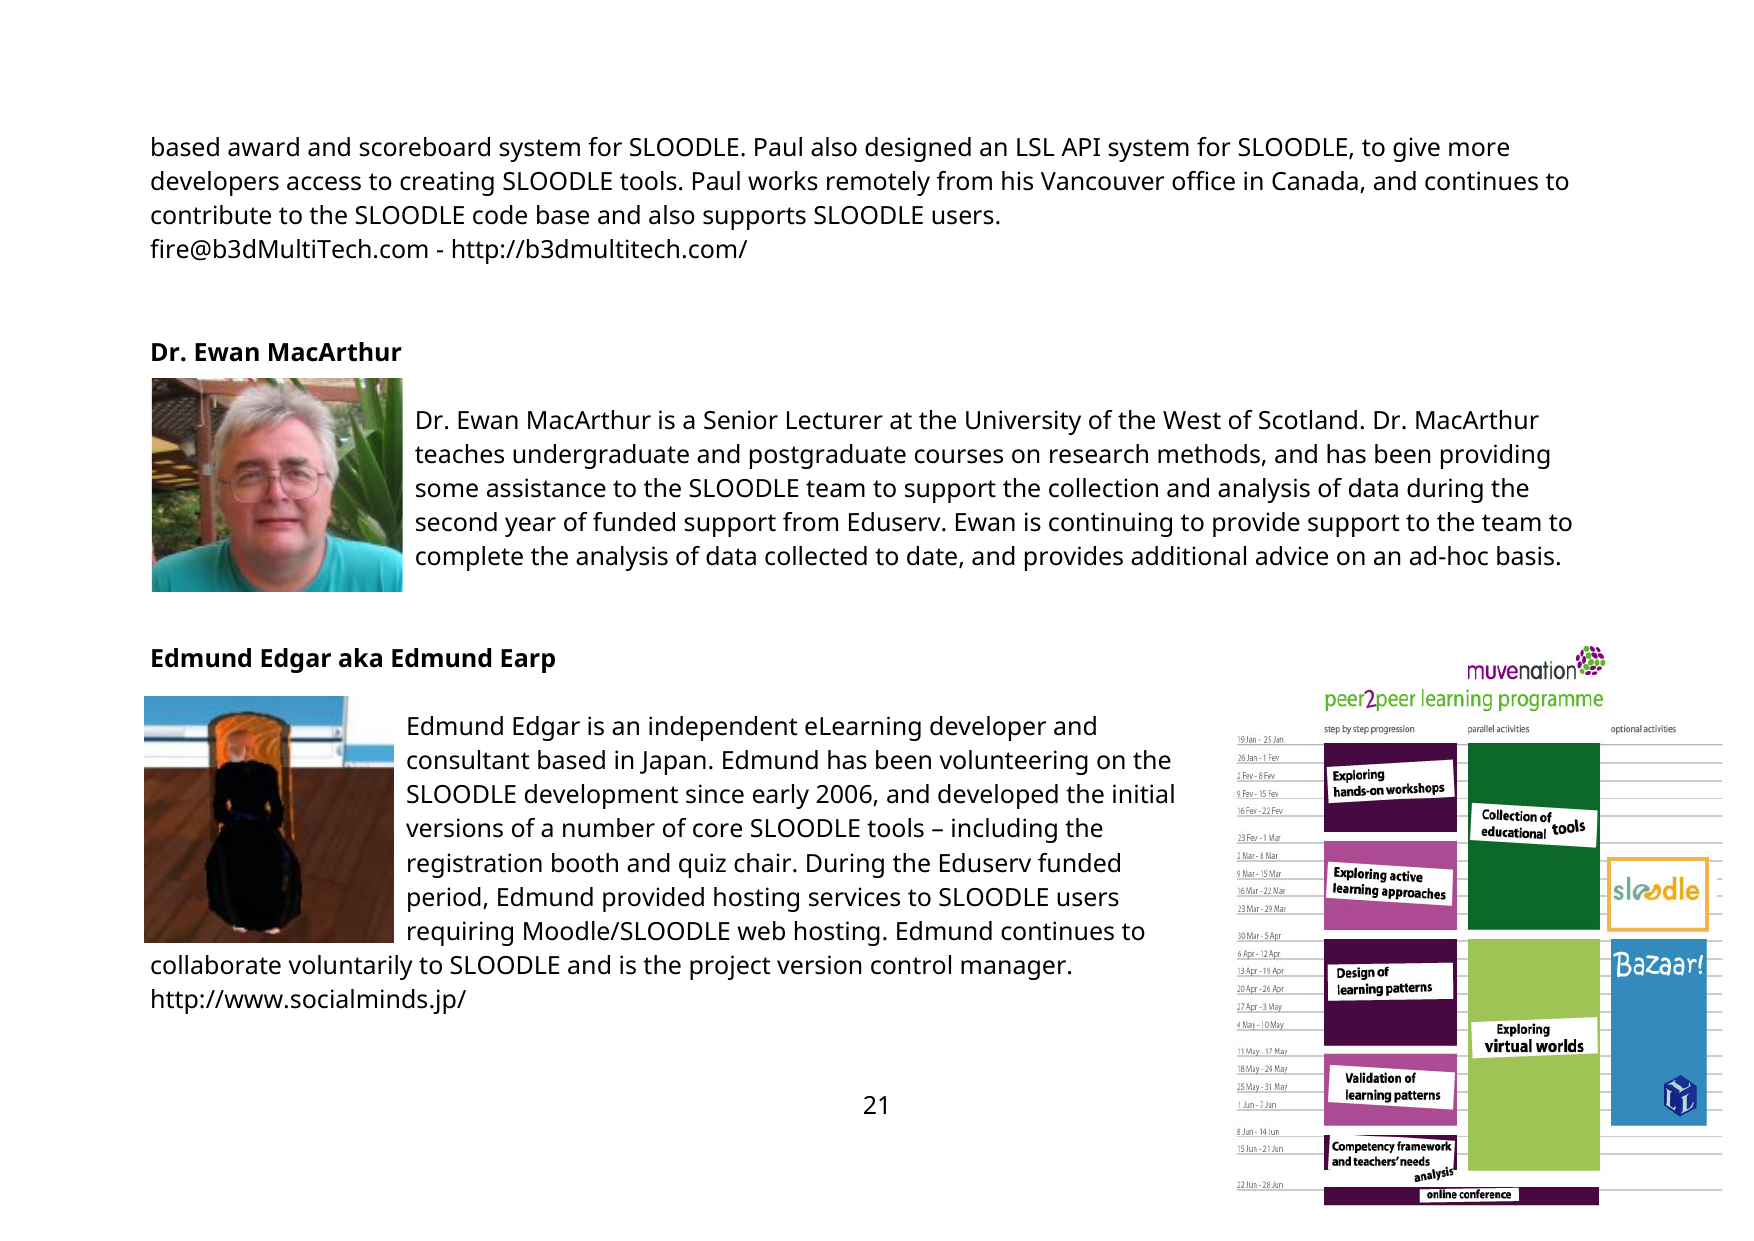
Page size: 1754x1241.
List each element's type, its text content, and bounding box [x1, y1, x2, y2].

text Edmund Edgar aka Edmund Earp [150, 641, 1224, 675]
text http://www.socialminds.jp/ [150, 981, 1224, 1016]
text Dr. Ewan MacArthur is a Senior Lecturer at the University of the West of Scotland. Dr. MacArthur teaches undergraduate and postgraduate courses on research methods, and has been providing some assistance to the SLOODLE team to support the collection and analysis of data during the second year of funded support from Eduserv. Ewan is continuing to provide support to the team to complete the analysis of data collected to date, and provides additional advice on an ad-hoc basis. [403, 402, 1604, 573]
text Edmund Edgar is an independent eLearning developer and consultant based in Japan. Edmund has been volunteering on the SLOODLE development since early 2006, and developed the initial versions of a number of core SLOODLE tools – including the registration booth and quiz chair. During the Eduserv funded period, Edmund provided hosting services to SLOODLE users requiring Moodle/SLOODLE web hosting. Edmund continues to collaborate voluntarily to SLOODLE and is the project version control manager. [150, 709, 1224, 981]
text based award and scoreboard system for SLOODLE. Paul also designed an LSL API system for SLOODLE, to give more developers access to creating SLOODLE tools. Paul works remotely from his Vancouver office in Canada, and continues to contribute to the SLOODLE code base and also supports SLOODLE users. [150, 130, 1604, 232]
text fire@b3dMultiTech.com - http://b3dmultitech.com/ [150, 232, 1604, 266]
text Dr. Ewan MacArthur [150, 334, 1604, 368]
picture [1224, 630, 1735, 1221]
picture [151, 378, 403, 592]
